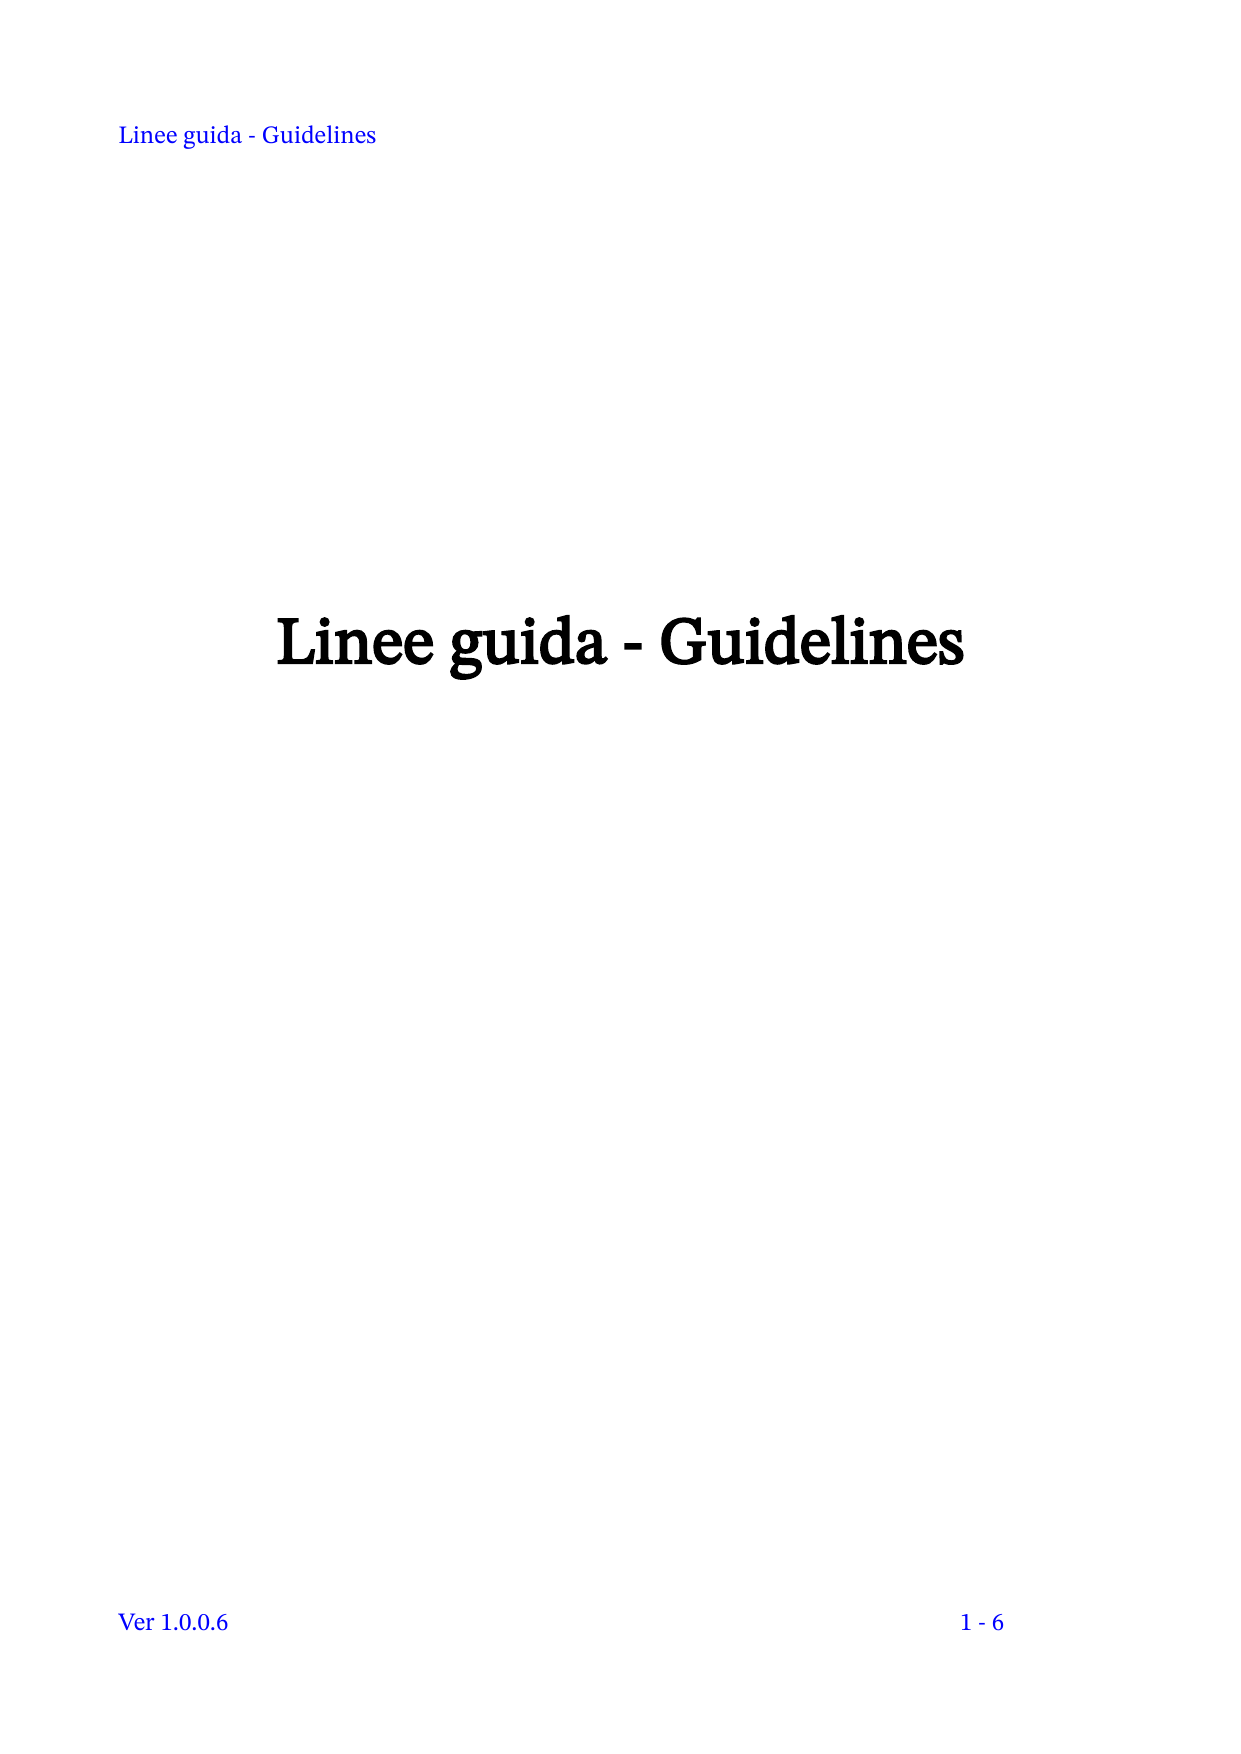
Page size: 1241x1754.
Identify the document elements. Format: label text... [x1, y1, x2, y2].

text Linee guida - Guidelines [118, 596, 1122, 679]
